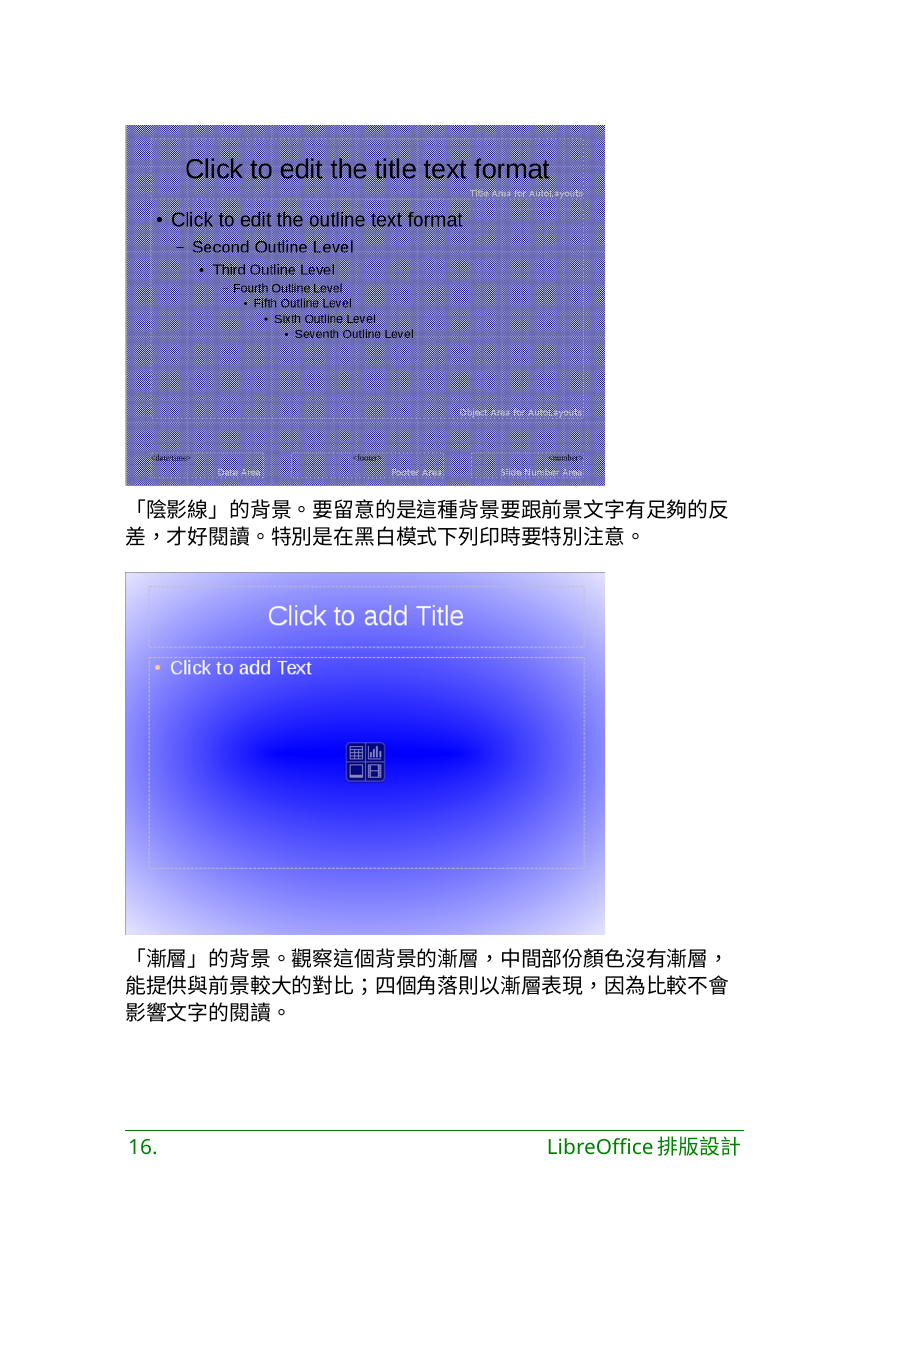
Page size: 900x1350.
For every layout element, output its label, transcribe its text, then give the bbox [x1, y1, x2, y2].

picture [125, 572, 605, 935]
table_cell 「陰影線」的背景。要留意的是這種背景要跟前景文字有足夠的反差，才好閱讀。特別是在黑白模式下列印時要特別注意。 [125, 488, 744, 550]
table_header [125, 125, 744, 488]
table_cell 「漸層」的背景。觀察這個背景的漸層，中間部份顏色沒有漸層，能提供與前景較大的對比；四個角落則以漸層表現，因為比較不會影響文字的閱讀。 [125, 937, 744, 1026]
picture [125, 125, 605, 486]
table_header [125, 573, 744, 937]
